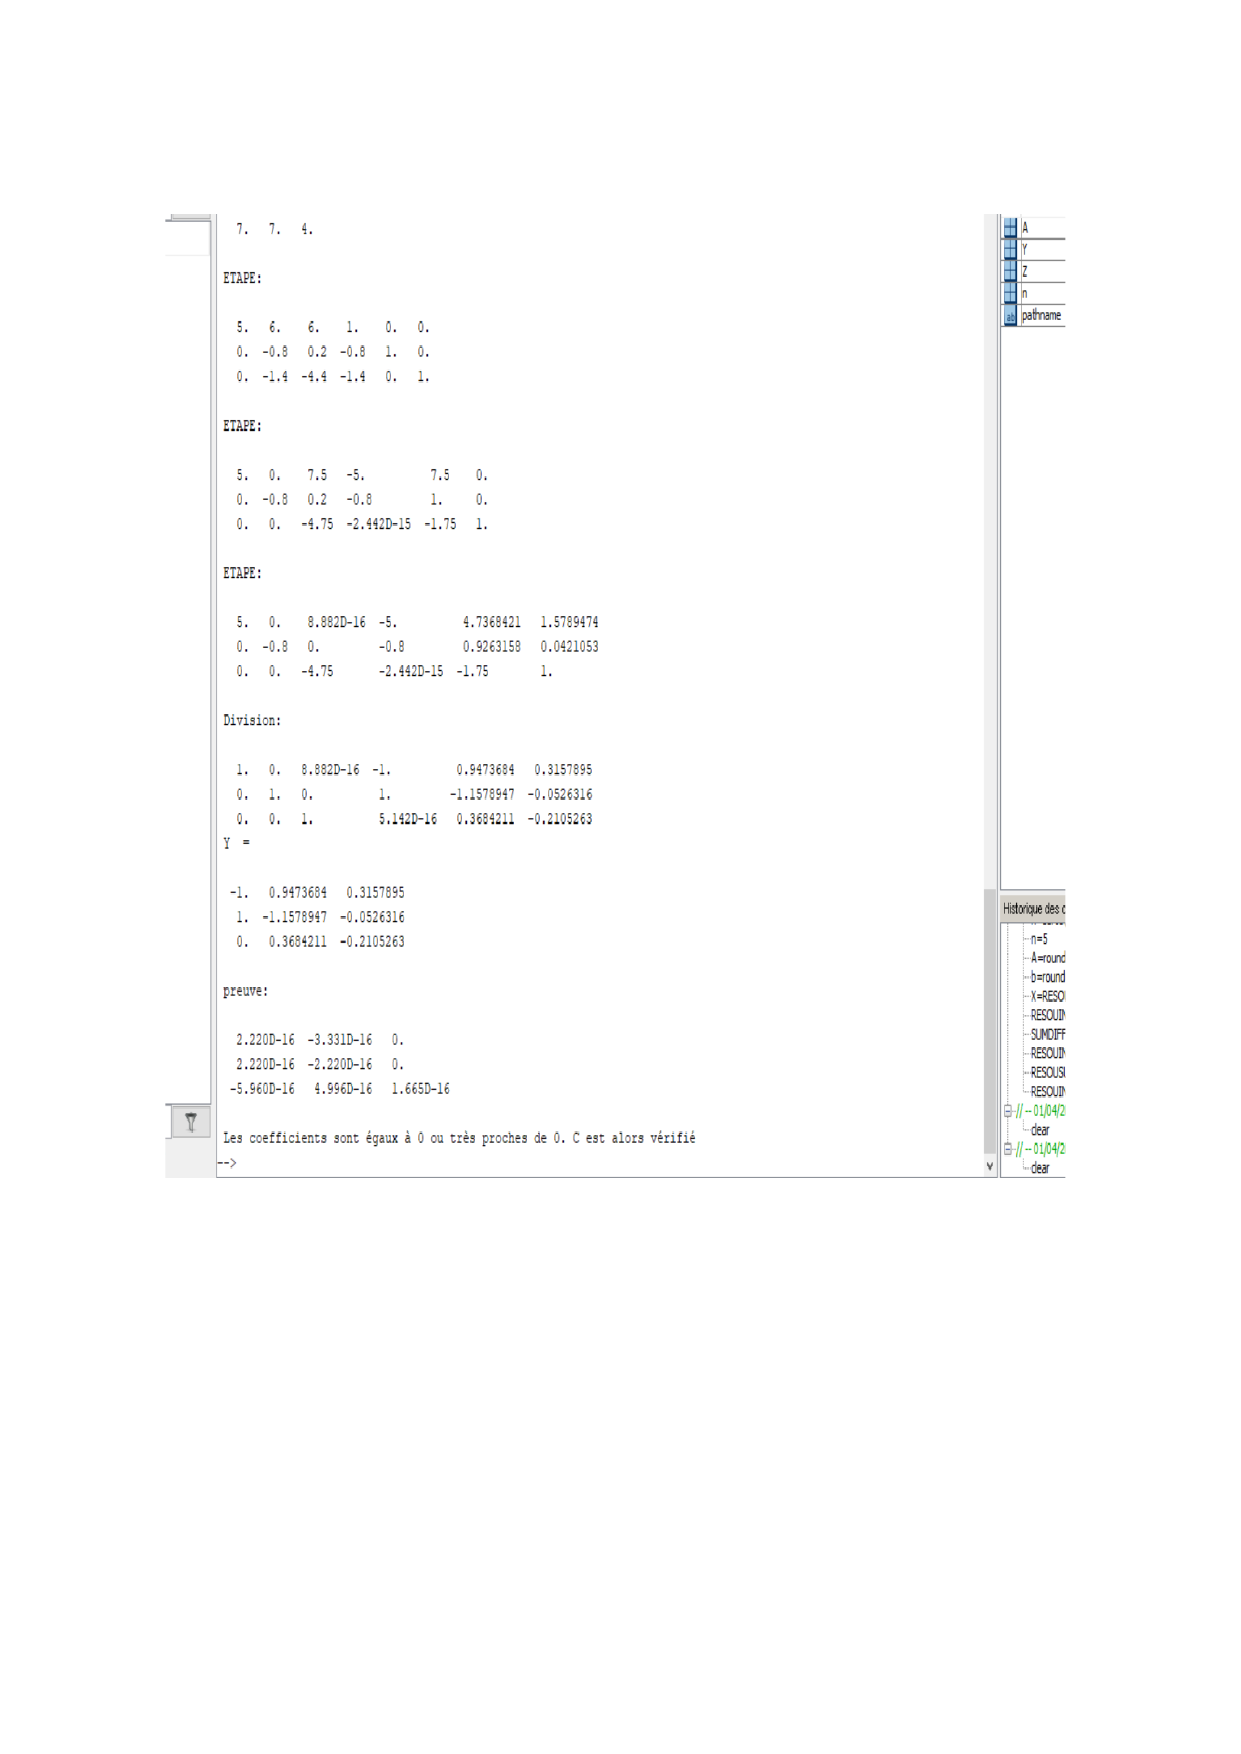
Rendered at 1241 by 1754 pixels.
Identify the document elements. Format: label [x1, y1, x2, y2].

picture [165, 214, 303, 1178]
